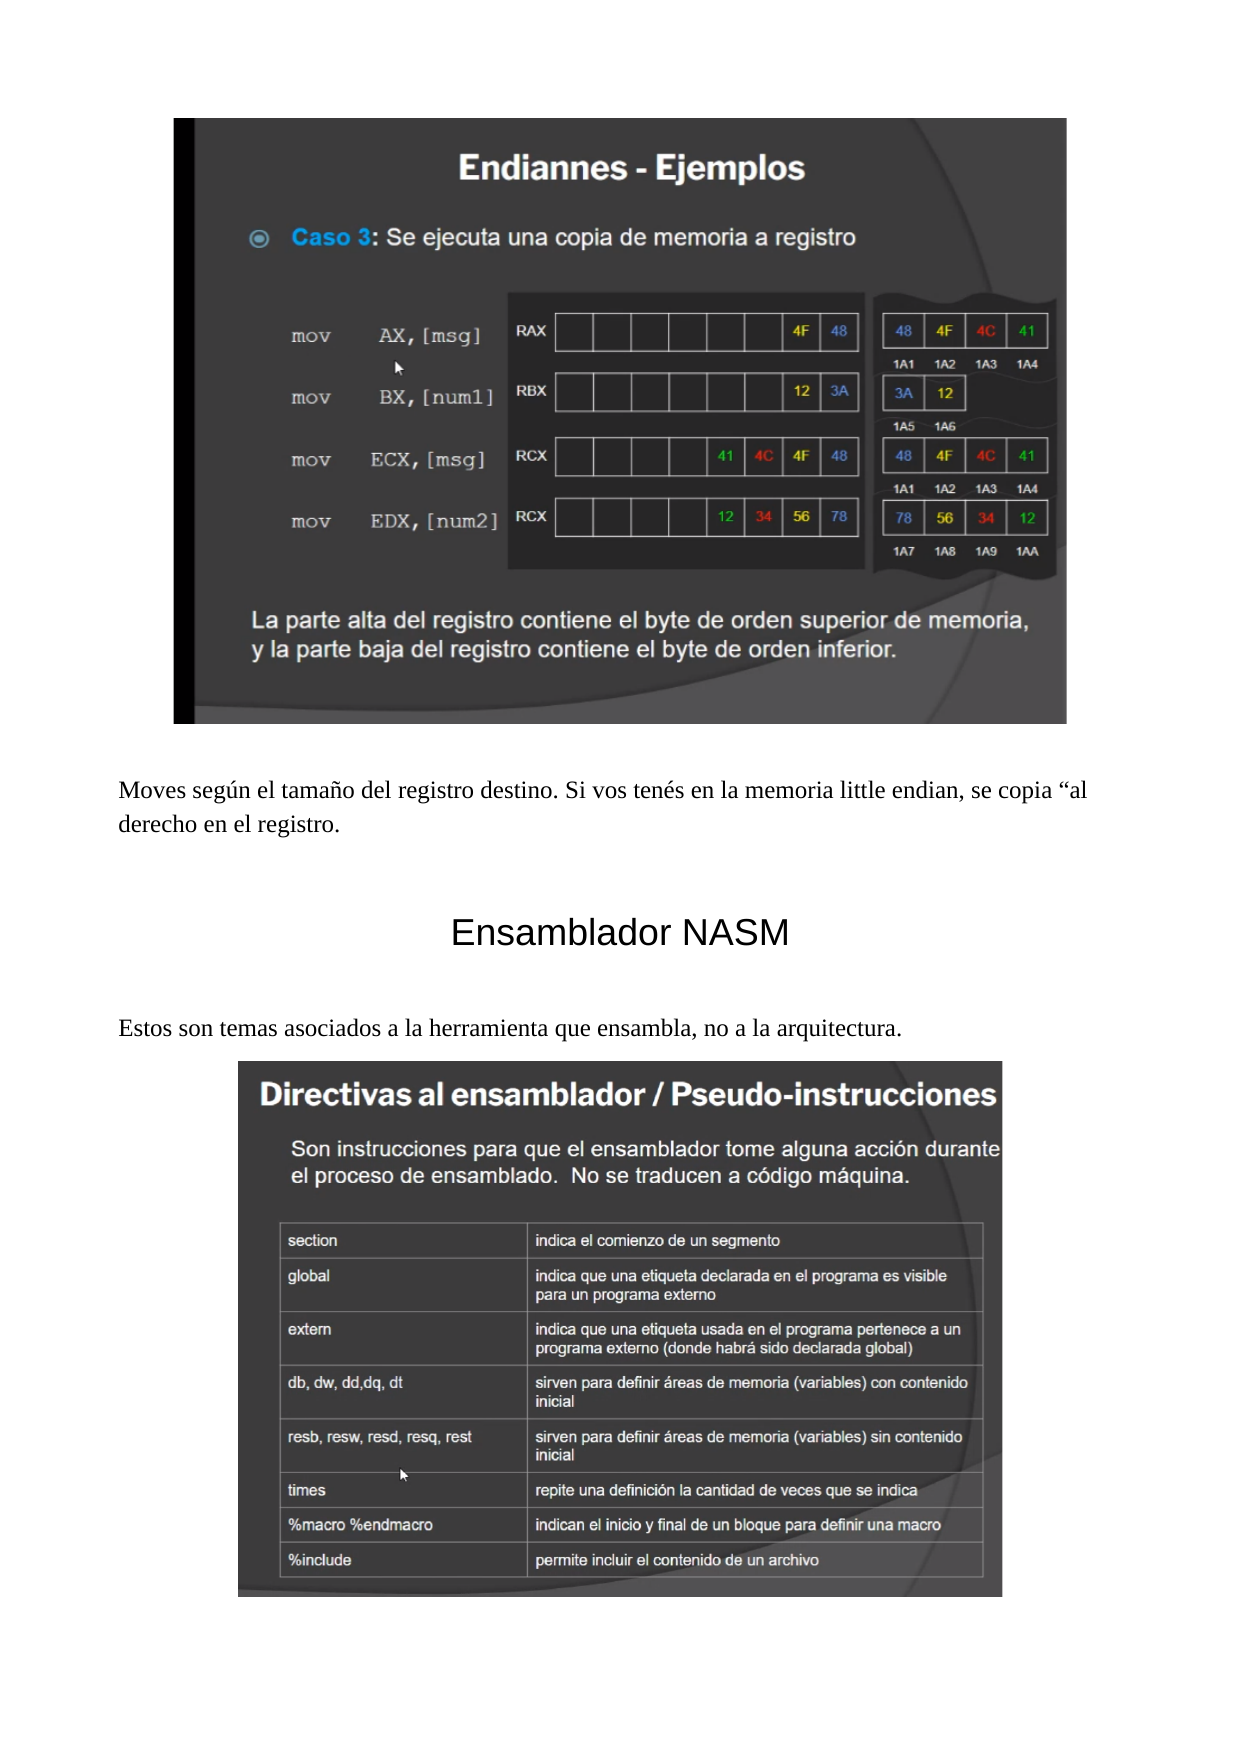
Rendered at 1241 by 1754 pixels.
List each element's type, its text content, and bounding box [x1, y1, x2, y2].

text [1003, 1061, 1122, 1585]
text [118, 1061, 238, 1585]
text Estos son temas asociados a la herramienta que ensambla, no a la arquitectura. [118, 1013, 1122, 1042]
text Moves según el tamaño del registro destino. Si vos tenés en la memoria little endian, se copia “al derecho en el registro. [118, 776, 1122, 837]
subtitle Ensamblador NASM [118, 910, 1122, 953]
picture [238, 1061, 1003, 1597]
picture [173, 118, 1067, 724]
